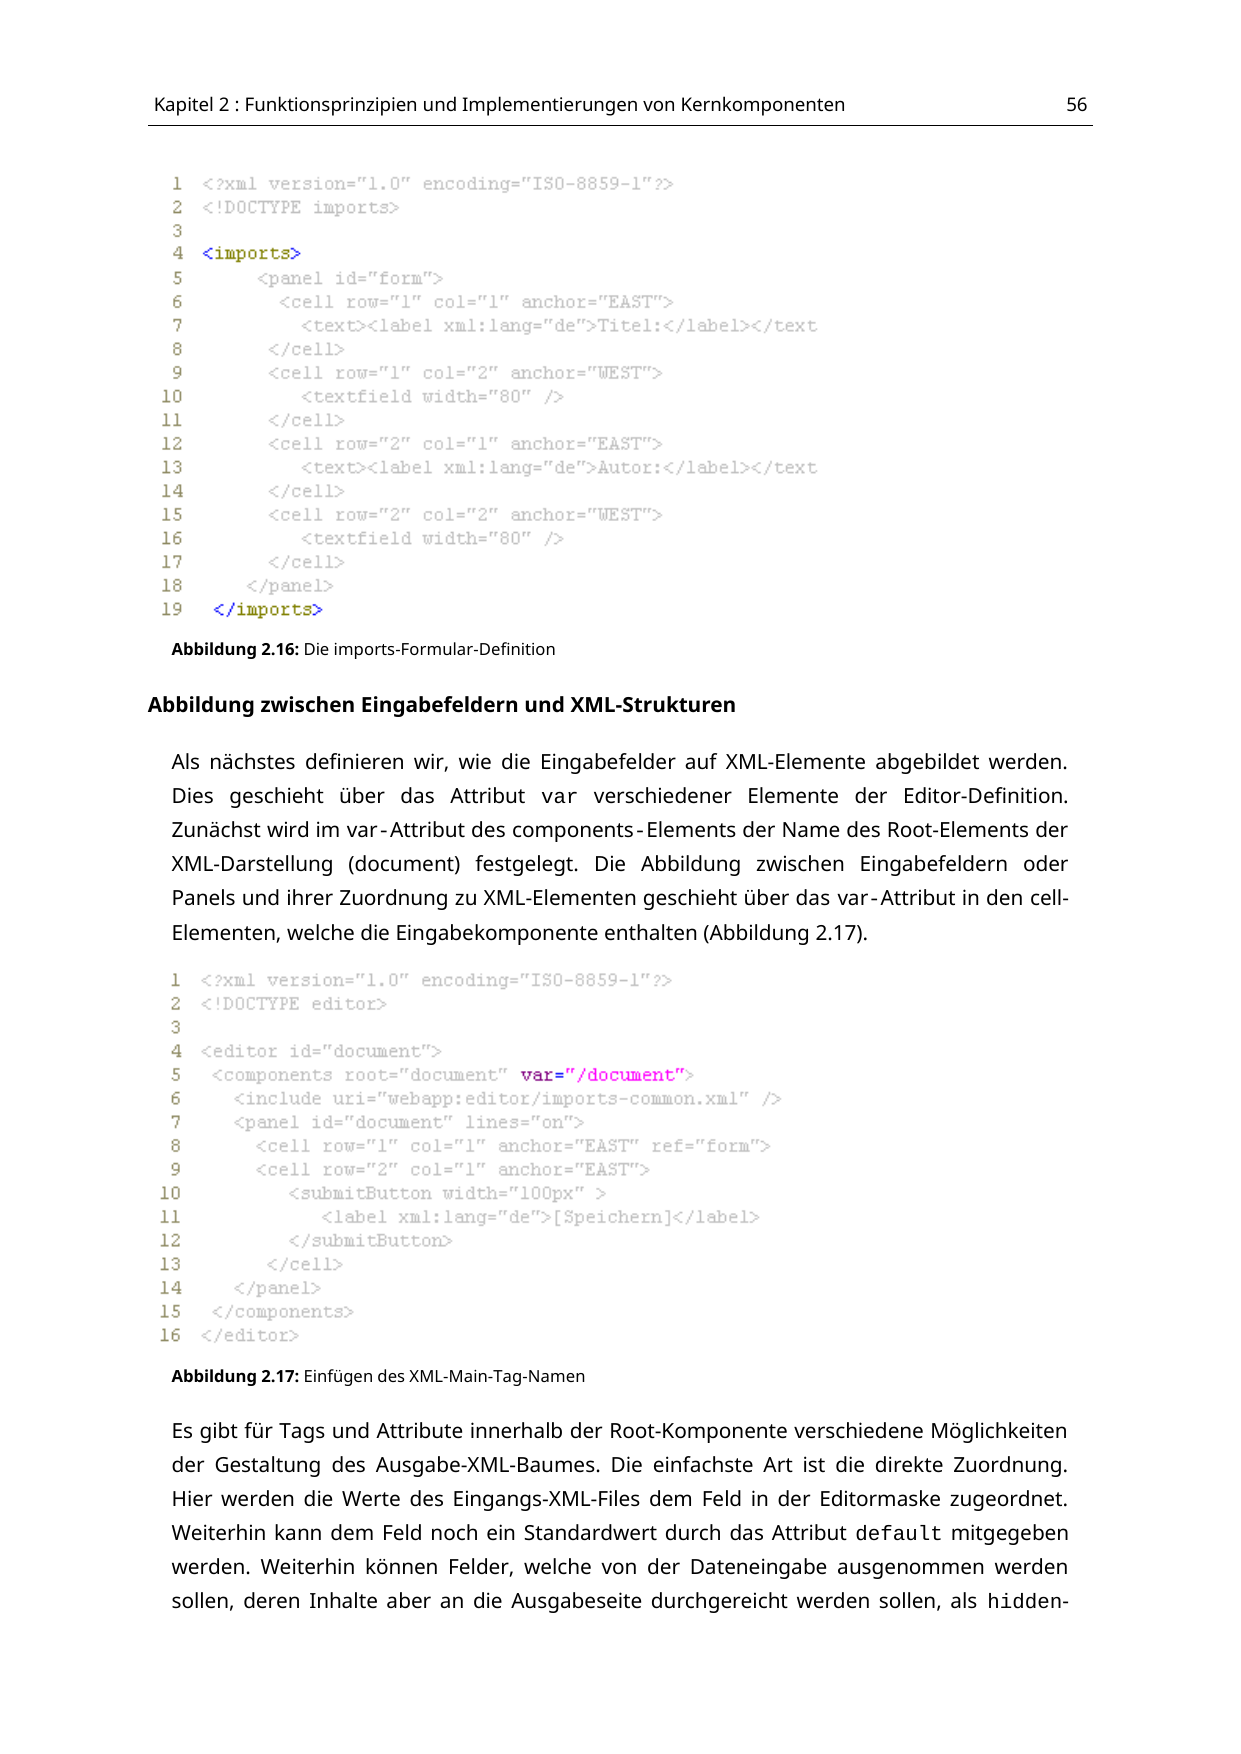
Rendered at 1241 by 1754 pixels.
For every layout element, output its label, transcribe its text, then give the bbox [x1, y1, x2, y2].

text Als nächstes definieren wir, wie die Eingabefelder auf XML-Elemente abgebildet werden. Dies geschieht über das Attribut var verschiedener Elemente der Editor-Definition. Zunächst wird im var-Attribut des components-Elements der Name des Root-Elements der XML-Darstellung (document) festgelegt. Die Abbildung zwischen Eingabefeldern oder Panels und ihrer Zuordnung zu XML-Elementen geschieht über das var-Attribut in den cell-Elementen, welche die Eingabekomponente enthalten (Abbildung 2.17). [171, 747, 1069, 946]
text Es gibt für Tags und Attribute innerhalb der Root-Komponente verschiedene Möglichkeiten der Gestaltung des Ausgabe-XML-Baumes. Die einfachste Art ist die direkte Zuordnung. Hier werden die Werte des Eingangs-XML-Files dem Feld in der Editormaske zugeordnet. Weiterhin kann dem Feld noch ein Standardwert durch das Attribut default mitgegeben werden. Weiterhin können Felder, welche von der Dateneingabe ausgenommen werden sollen, deren Inhalte aber an die Ausgabeseite durchgereicht werden sollen, als hidden- [148, 975, 1069, 1614]
subtitle Abbildung zwischen Eingabefeldern und XML-Strukturen [148, 148, 1092, 718]
text Abbildung 2.17: Einfügen des XML-Main-Tag-Namen [171, 1348, 794, 1387]
text Abbildung 2.16: Die imports-Formular-Definition [171, 622, 852, 661]
